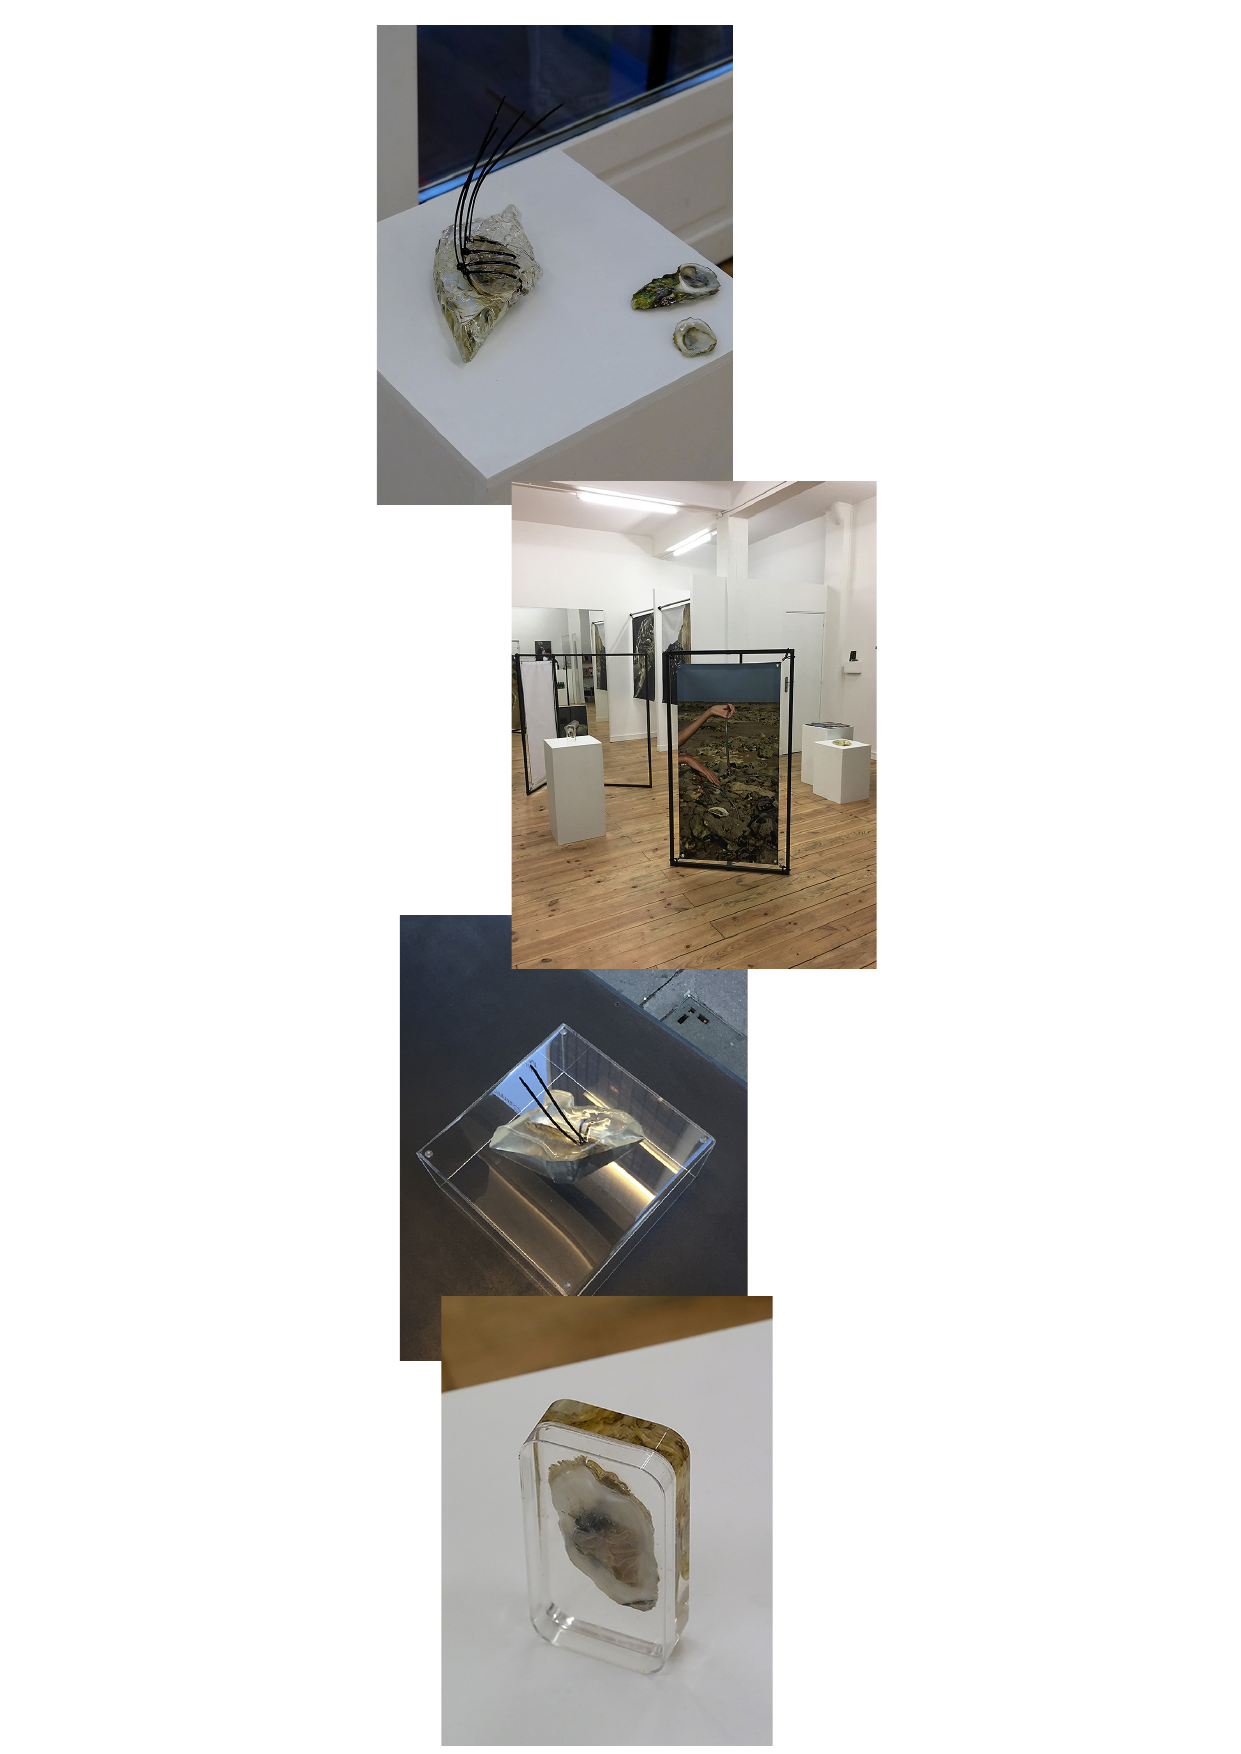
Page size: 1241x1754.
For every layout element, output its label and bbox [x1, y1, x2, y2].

picture [376, 25, 877, 1746]
